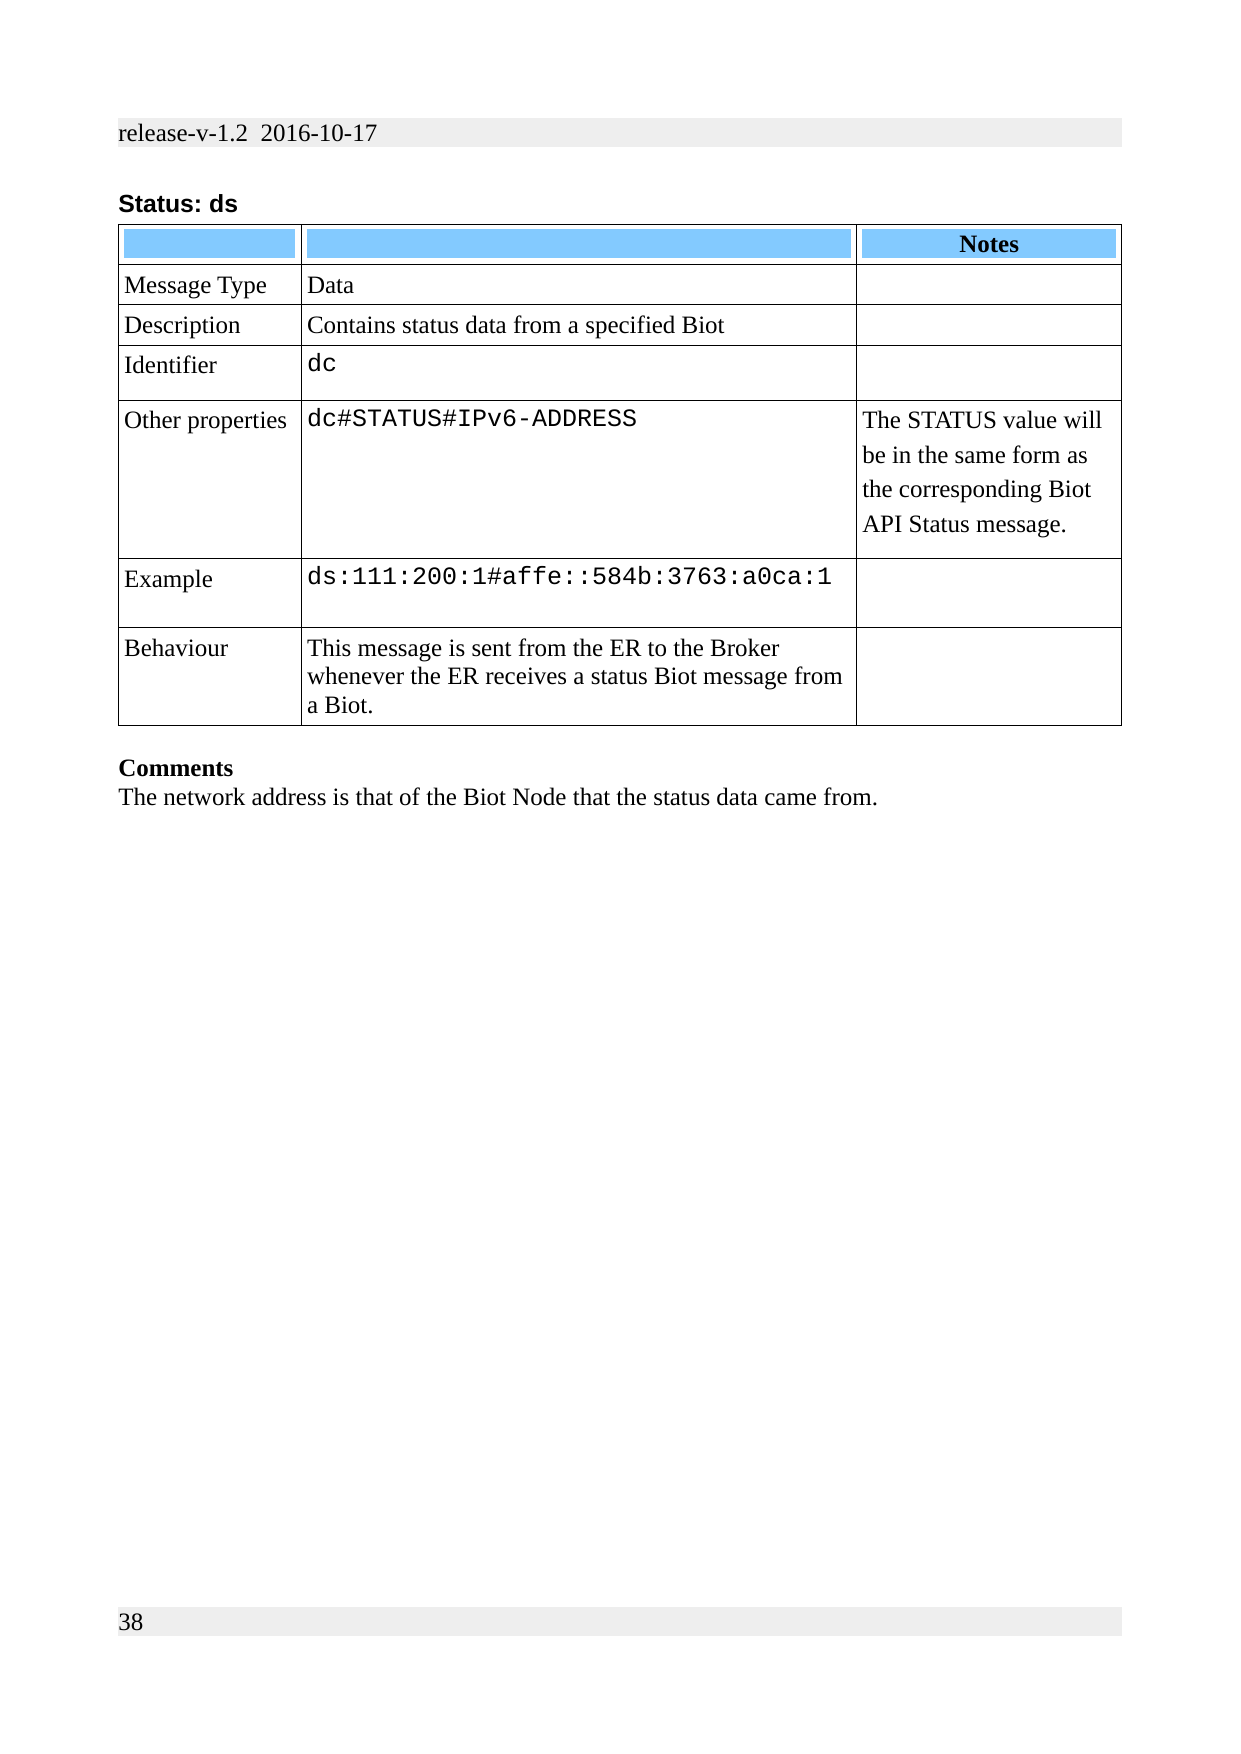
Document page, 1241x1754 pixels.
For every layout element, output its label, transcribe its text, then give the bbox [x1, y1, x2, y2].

table_cell Contains status data from a specified Biot [302, 305, 856, 344]
table_cell [857, 559, 1121, 627]
text The network address is that of the Biot Node that the status data came from. [118, 782, 1122, 811]
table_cell dc#STATUS#IPv6-ADDRESS [302, 401, 856, 558]
table_cell Message Type [119, 265, 301, 304]
table_cell Identifier [119, 346, 301, 399]
table_header [302, 225, 856, 264]
table_cell Other properties [119, 401, 301, 558]
table_cell The STATUS value will be in the same form as the corresponding Biot API Status message. [857, 401, 1121, 558]
table_cell ds:111:200:1#affe::584b:3763:a0ca:1 [302, 559, 856, 627]
table_cell [857, 265, 1121, 304]
table_cell Description [119, 305, 301, 344]
table_cell Behaviour [119, 628, 301, 725]
subtitle Status: ds [118, 189, 1122, 217]
table_header [119, 225, 301, 264]
table_cell Data [302, 265, 856, 304]
table_header Notes [857, 225, 1121, 264]
text Comments [118, 753, 1122, 782]
table_cell [857, 628, 1121, 725]
table_cell dc [302, 346, 856, 399]
table_cell [857, 305, 1121, 344]
table_cell Example [119, 559, 301, 627]
table_cell [857, 346, 1121, 399]
table_cell This message is sent from the ER to the Broker whenever the ER receives a status Biot message from a Biot. [302, 628, 856, 725]
